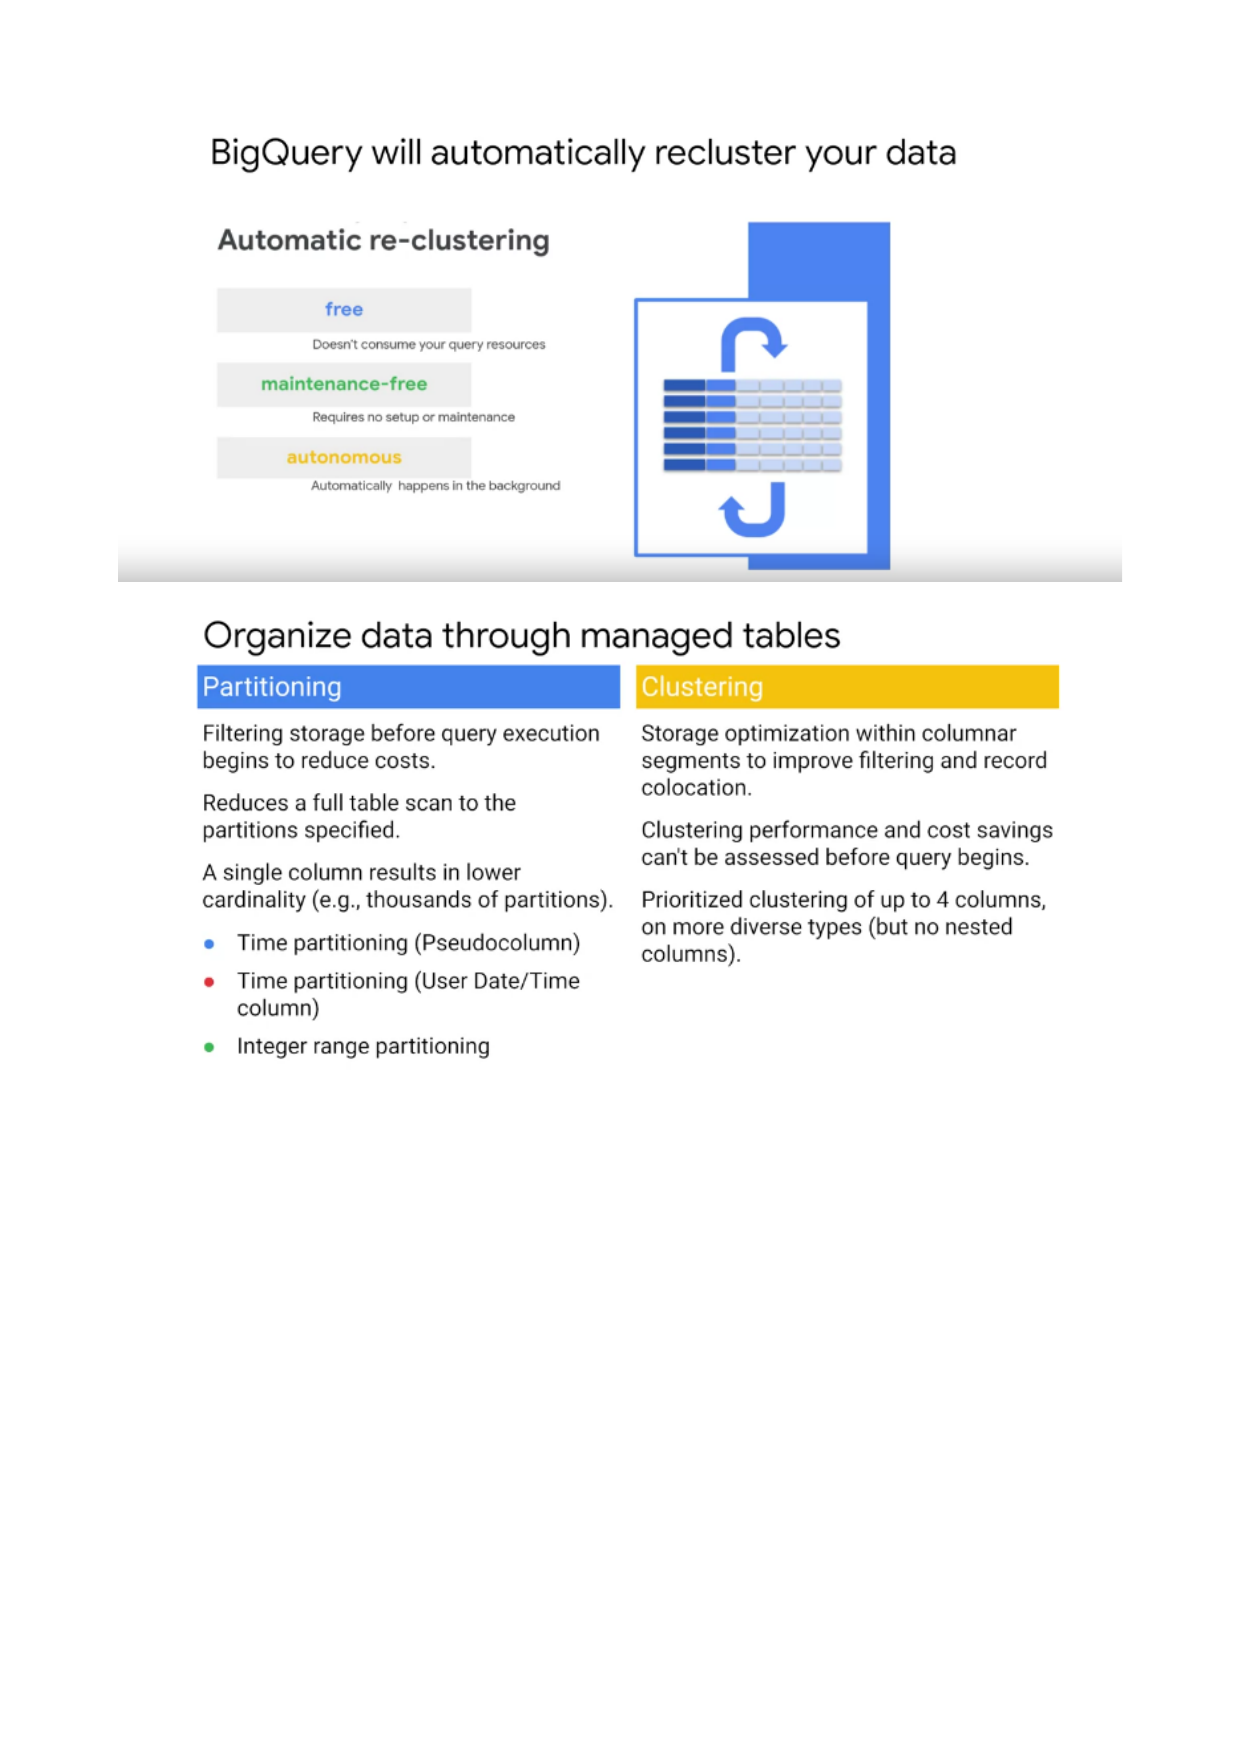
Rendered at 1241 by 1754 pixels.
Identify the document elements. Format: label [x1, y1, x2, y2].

picture [118, 118, 1123, 582]
picture [118, 610, 1123, 1071]
